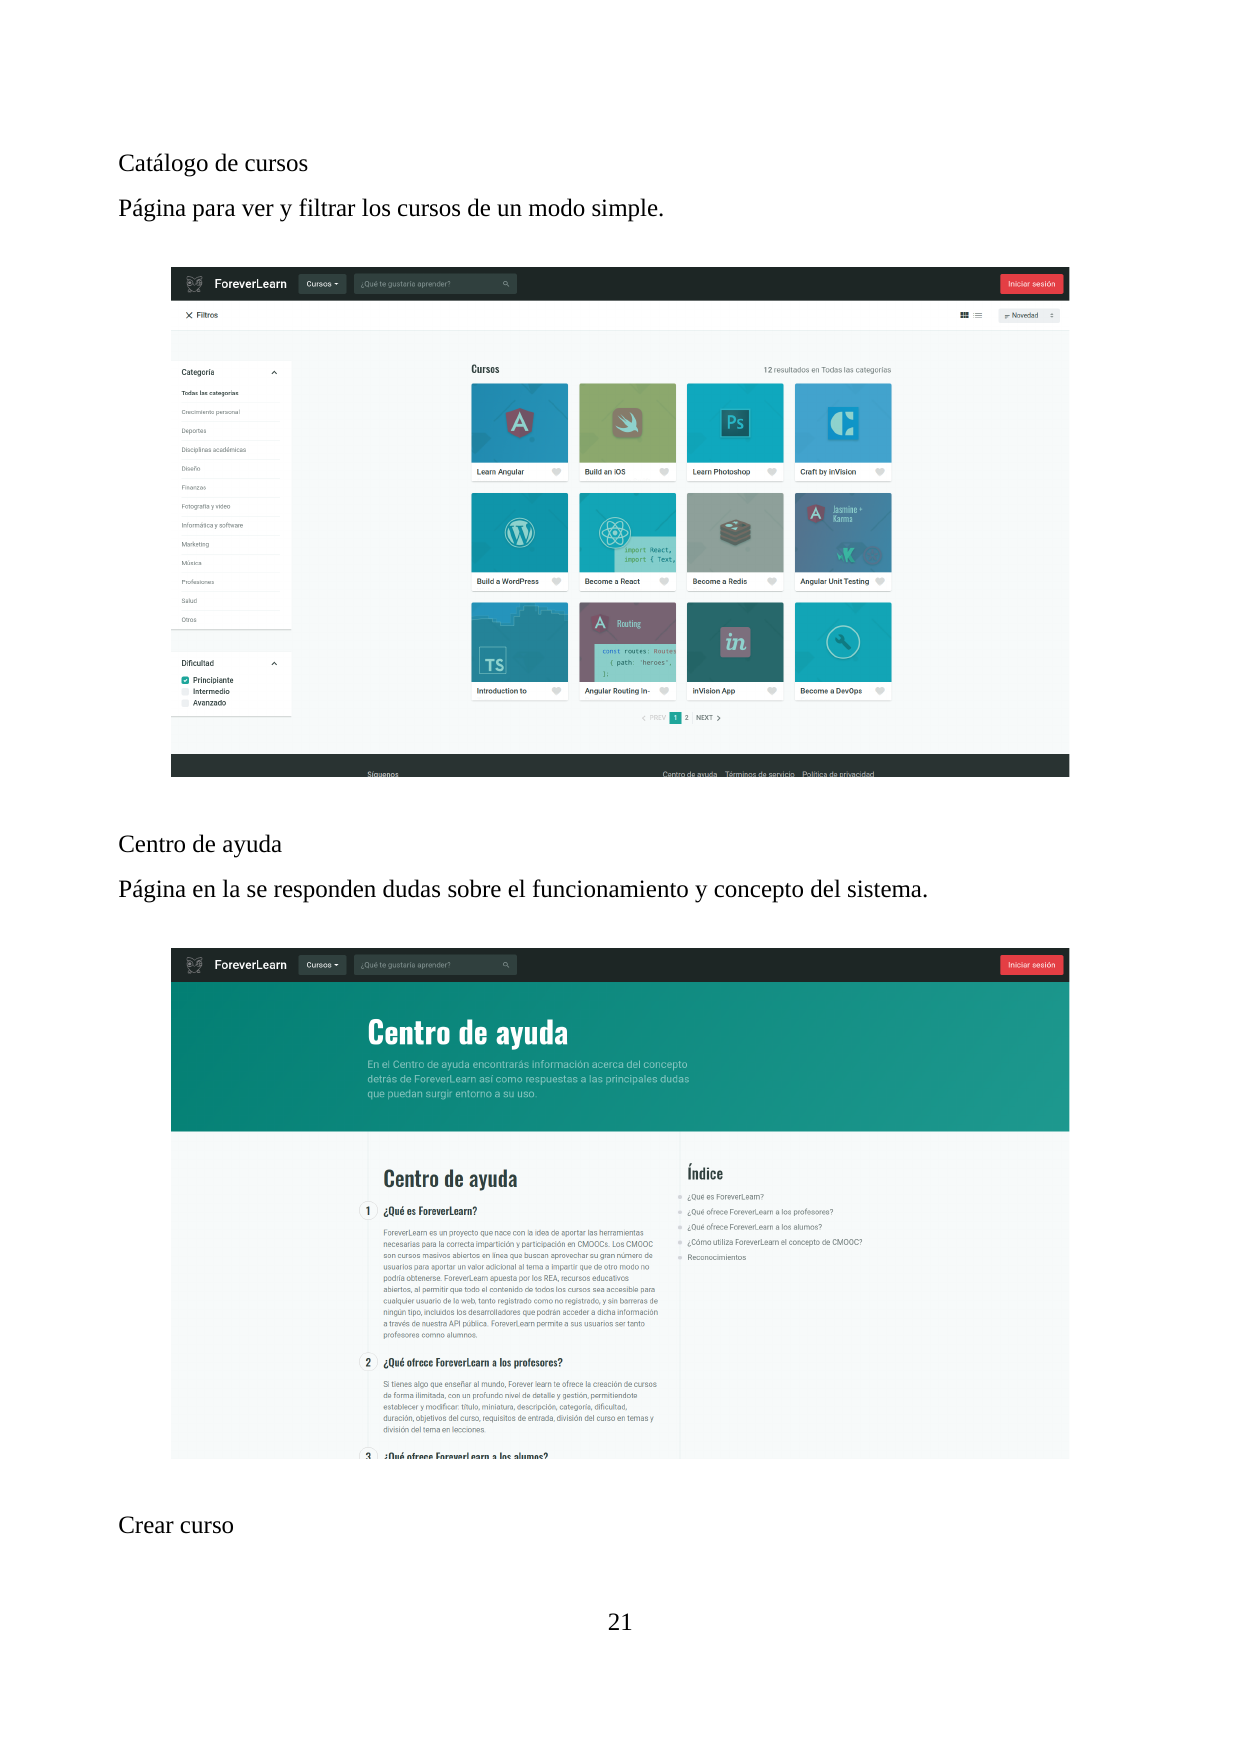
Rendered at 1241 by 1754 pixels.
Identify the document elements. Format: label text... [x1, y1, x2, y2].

text Catálogo de cursos [118, 148, 1017, 176]
picture [171, 267, 1070, 777]
text Centro de ayuda [118, 829, 1017, 858]
text Página para ver y filtrar los cursos de un modo simple. [118, 193, 1017, 222]
text Página en la se responden dudas sobre el funcionamiento y concepto del sistema. [118, 874, 1017, 903]
text Crear curso [118, 1510, 1017, 1539]
picture [171, 948, 1070, 1459]
